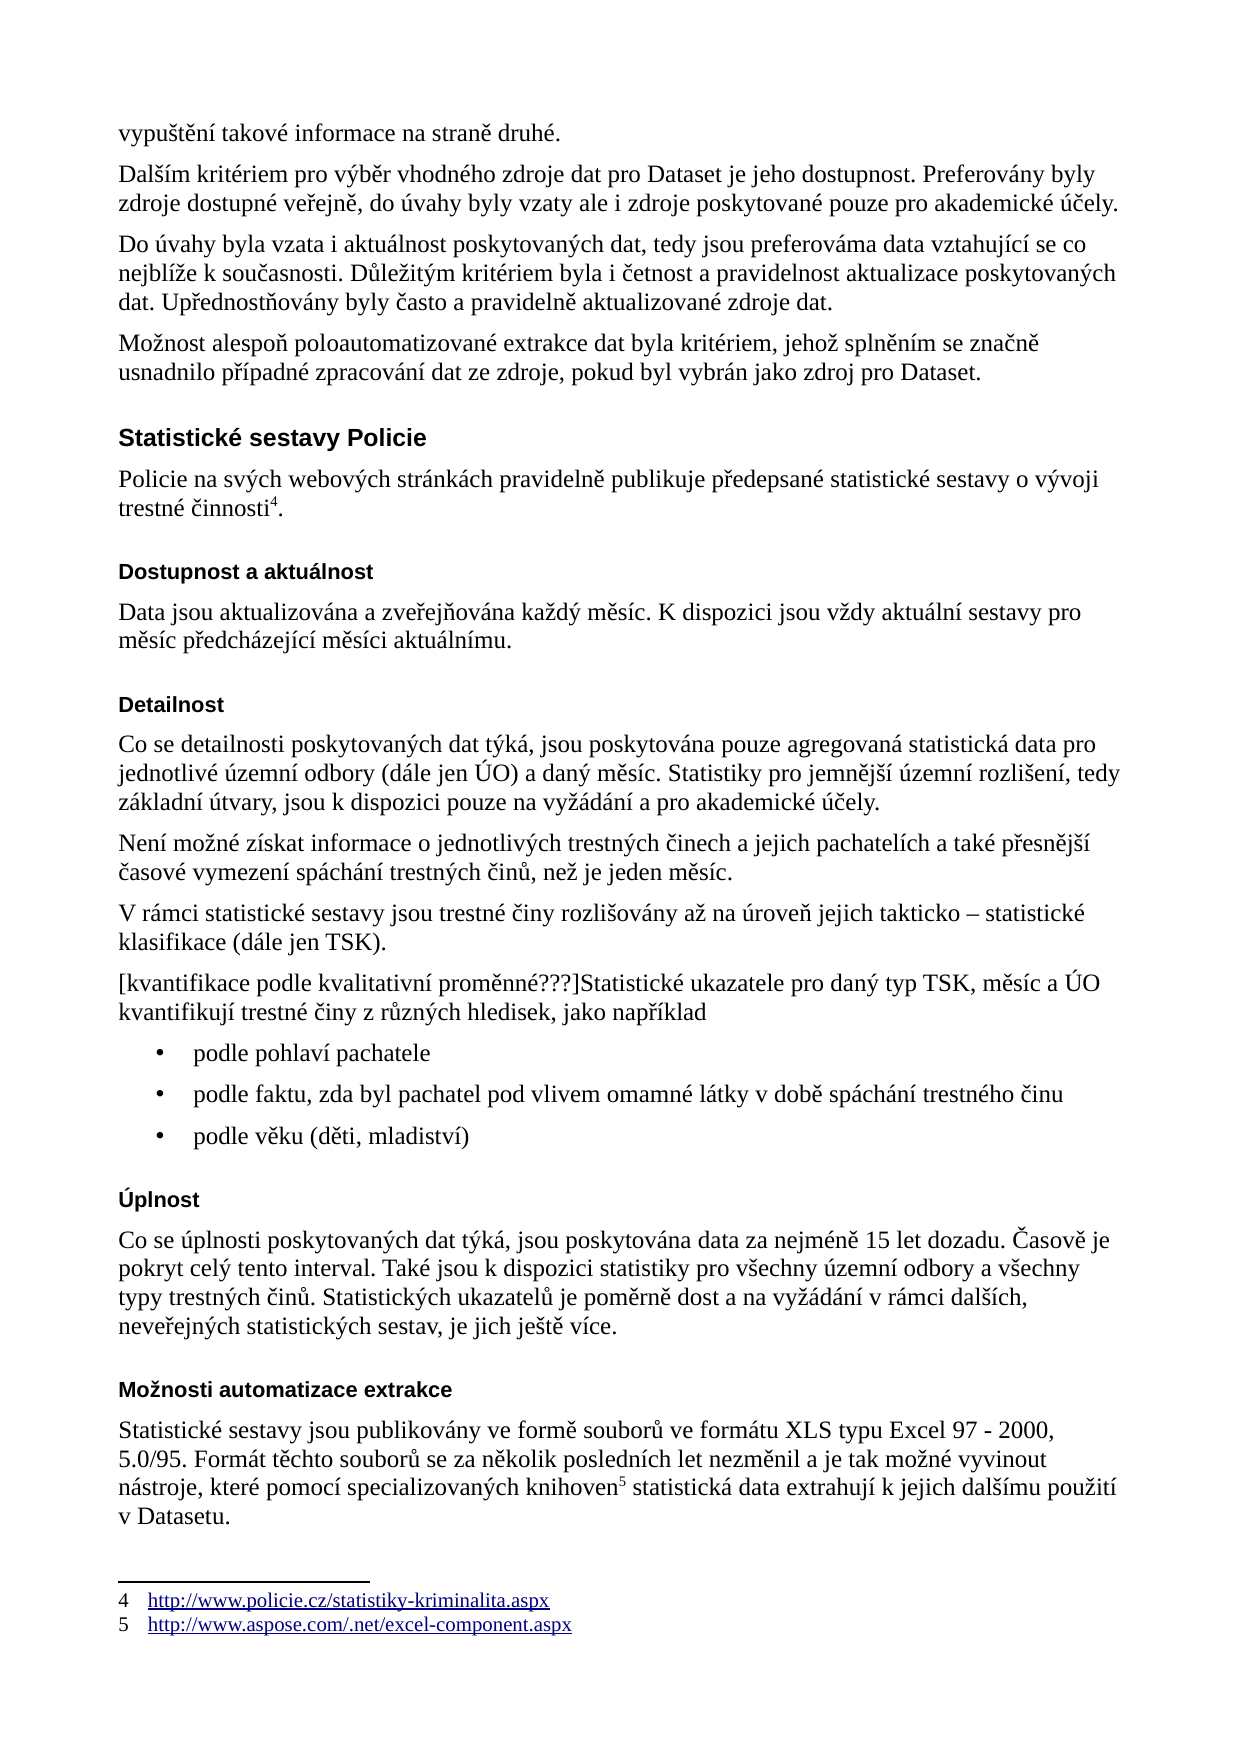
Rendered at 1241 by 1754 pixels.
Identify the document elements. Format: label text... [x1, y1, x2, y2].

text Do úvahy byla vzata i aktuálnost poskytovaných dat, tedy jsou preferováma data vztahující se co nejblíže k současnosti. Důležitým kritériem byla i četnost a pravidelnost aktualizace poskytovaných dat. Upřednostňovány byly často a pravidelně aktualizované zdroje dat. [118, 229, 1122, 316]
text V rámci statistické sestavy jsou trestné činy rozlišovány až na úroveň jejich takticko – statistické klasifikace (dále jen TSK). [118, 898, 1122, 956]
text Není možné získat informace o jednotlivých trestných činech a jejich pachatelích a také přesnější časové vymezení spáchání trestných činů, než je jeden měsíc. [118, 828, 1122, 886]
text [kvantifikace podle kvalitativní proměnné???]Statistické ukazatele pro daný typ TSK, měsíc a ÚO kvantifikují trestné činy z různých hledisek, jako například [118, 968, 1122, 1026]
list podle věku (děti, mladiství) [156, 1121, 1122, 1149]
list podle faktu, zda byl pachatel pod vlivem omamné látky v době spáchání trestného činu [156, 1079, 1122, 1108]
text http://www.policie.cz/statistiky-kriminalita.aspx [118, 1588, 1122, 1612]
subtitle Dostupnost a aktuálnost [118, 559, 1122, 584]
text Dalším kritériem pro výběr vhodného zdroje dat pro Dataset je jeho dostupnost. Preferovány byly zdroje dostupné veřejně, do úvahy byly vzaty ale i zdroje poskytované pouze pro akademické účely. [118, 159, 1122, 217]
text Data jsou aktualizována a zveřejňována každý měsíc. K dispozici jsou vždy aktuální sestavy pro měsíc předcházející měsíci aktuálnímu. [118, 597, 1122, 654]
subtitle Úplnost [118, 1187, 1122, 1212]
text Policie na svých webových stránkách pravidelně publikuje předepsané statistické sestavy o vývoji trestné činnosti. [118, 464, 1122, 522]
text http://www.aspose.com/.net/excel-component.aspx [118, 1612, 1122, 1636]
text Co se úplnosti poskytovaných dat týká, jsou poskytována data za nejméně 15 let dozadu. Časově je pokryt celý tento interval. Také jsou k dispozici statistiky pro všechny územní odbory a všechny typy trestných činů. Statistických ukazatelů je poměrně dost a na vyžádání v rámci dalších, neveřejných statistických sestav, je jich ještě více. [118, 1225, 1122, 1340]
list podle pohlaví pachatele [156, 1038, 1122, 1067]
text Možnost alespoň poloautomatizované extrakce dat byla kritériem, jehož splněním se značně usnadnilo případné zpracování dat ze zdroje, pokud byl vybrán jako zdroj pro Dataset. [118, 328, 1122, 386]
subtitle Možnosti automatizace extrakce [118, 1377, 1122, 1402]
subtitle Statistické sestavy Policie [118, 423, 1122, 452]
text Statistické sestavy jsou publikovány ve formě souborů ve formátu XLS typu Excel 97 - 2000, 5.0/95. Formát těchto souborů se za několik posledních let nezměnil a je tak možné vyvinout nástroje, které pomocí specializovaných knihoven statistická data extrahují k jejich dalšímu použití v Datasetu. [118, 1415, 1122, 1530]
subtitle Detailnost [118, 692, 1122, 717]
text vypuštění takové informace na straně druhé. [118, 118, 1122, 147]
text Co se detailnosti poskytovaných dat týká, jsou poskytována pouze agregovaná statistická data pro jednotlivé územní odbory (dále jen ÚO) a daný měsíc. Statistiky pro jemnější územní rozlišení, tedy základní útvary, jsou k dispozici pouze na vyžádání a pro akademické účely. [118, 729, 1122, 816]
